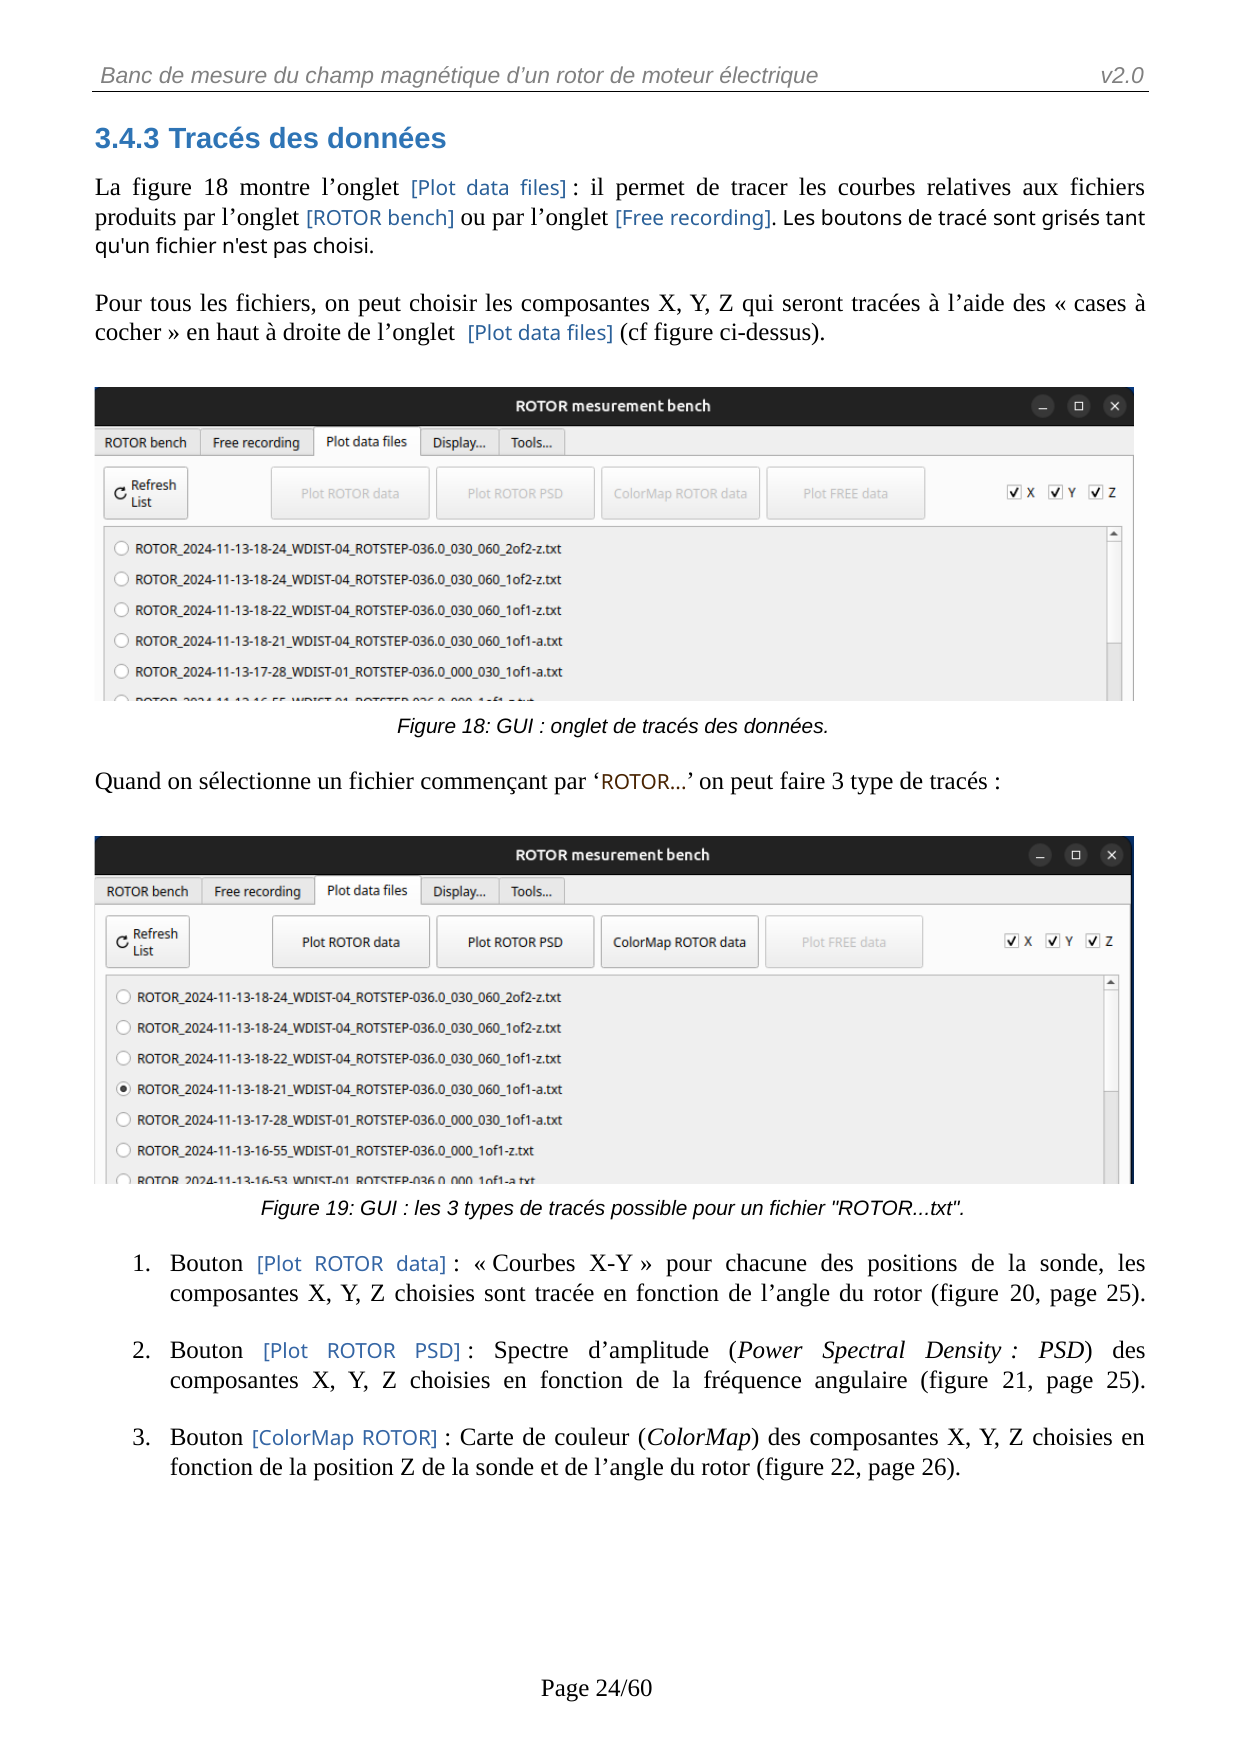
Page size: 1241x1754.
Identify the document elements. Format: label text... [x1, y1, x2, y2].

text Quand on sélectionne un fichier commençant par ‘ROTOR...’ on peut faire 3 type de tracés : [94, 766, 1146, 796]
picture [94, 387, 1134, 701]
picture [94, 836, 1134, 1184]
text Figure 18: GUI : onglet de tracés des données. [94, 701, 1134, 737]
list Bouton [ColorMap ROTOR] : Carte de couleur (ColorMap) des composantes X, Y, Z choisies en fonction de la position Z de la sonde et de l’angle du rotor (figure 22, page 25). [132, 1422, 1146, 1481]
text Figure 19: GUI : les 3 types de tracés possible pour un fichier "ROTOR...txt". [94, 1184, 1134, 1220]
list Bouton [Plot ROTOR data] : « Courbes X-Y » pour chacune des positions de la sonde, les composantes X, Y, Z choisies sont tracée en fonction de l’angle du rotor (figure 20, page 24). [132, 1248, 1146, 1336]
subtitle Tracés des données [94, 121, 1146, 154]
text La figure 18 montre l’onglet [Plot data files] : il permet de tracer les courbes relatives aux fichiers produits par l’onglet [ROTOR bench] ou par l’onglet [Free recording]. Les boutons de tracé sont grisés tant qu'un fichier n'est pas choisi. [94, 172, 1146, 259]
list Bouton [Plot ROTOR PSD] : Spectre d’amplitude (Power Spectral Density : PSD) des composantes X, Y, Z choisies en fonction de la fréquence angulaire (figure 21, page 24). [132, 1336, 1146, 1422]
text Pour tous les fichiers, on peut choisir les composantes X, Y, Z qui seront tracées à l’aide des « cases à cocher » en haut à droite de l’onglet [Plot data files] (cf figure ci-dessus). [94, 288, 1146, 346]
